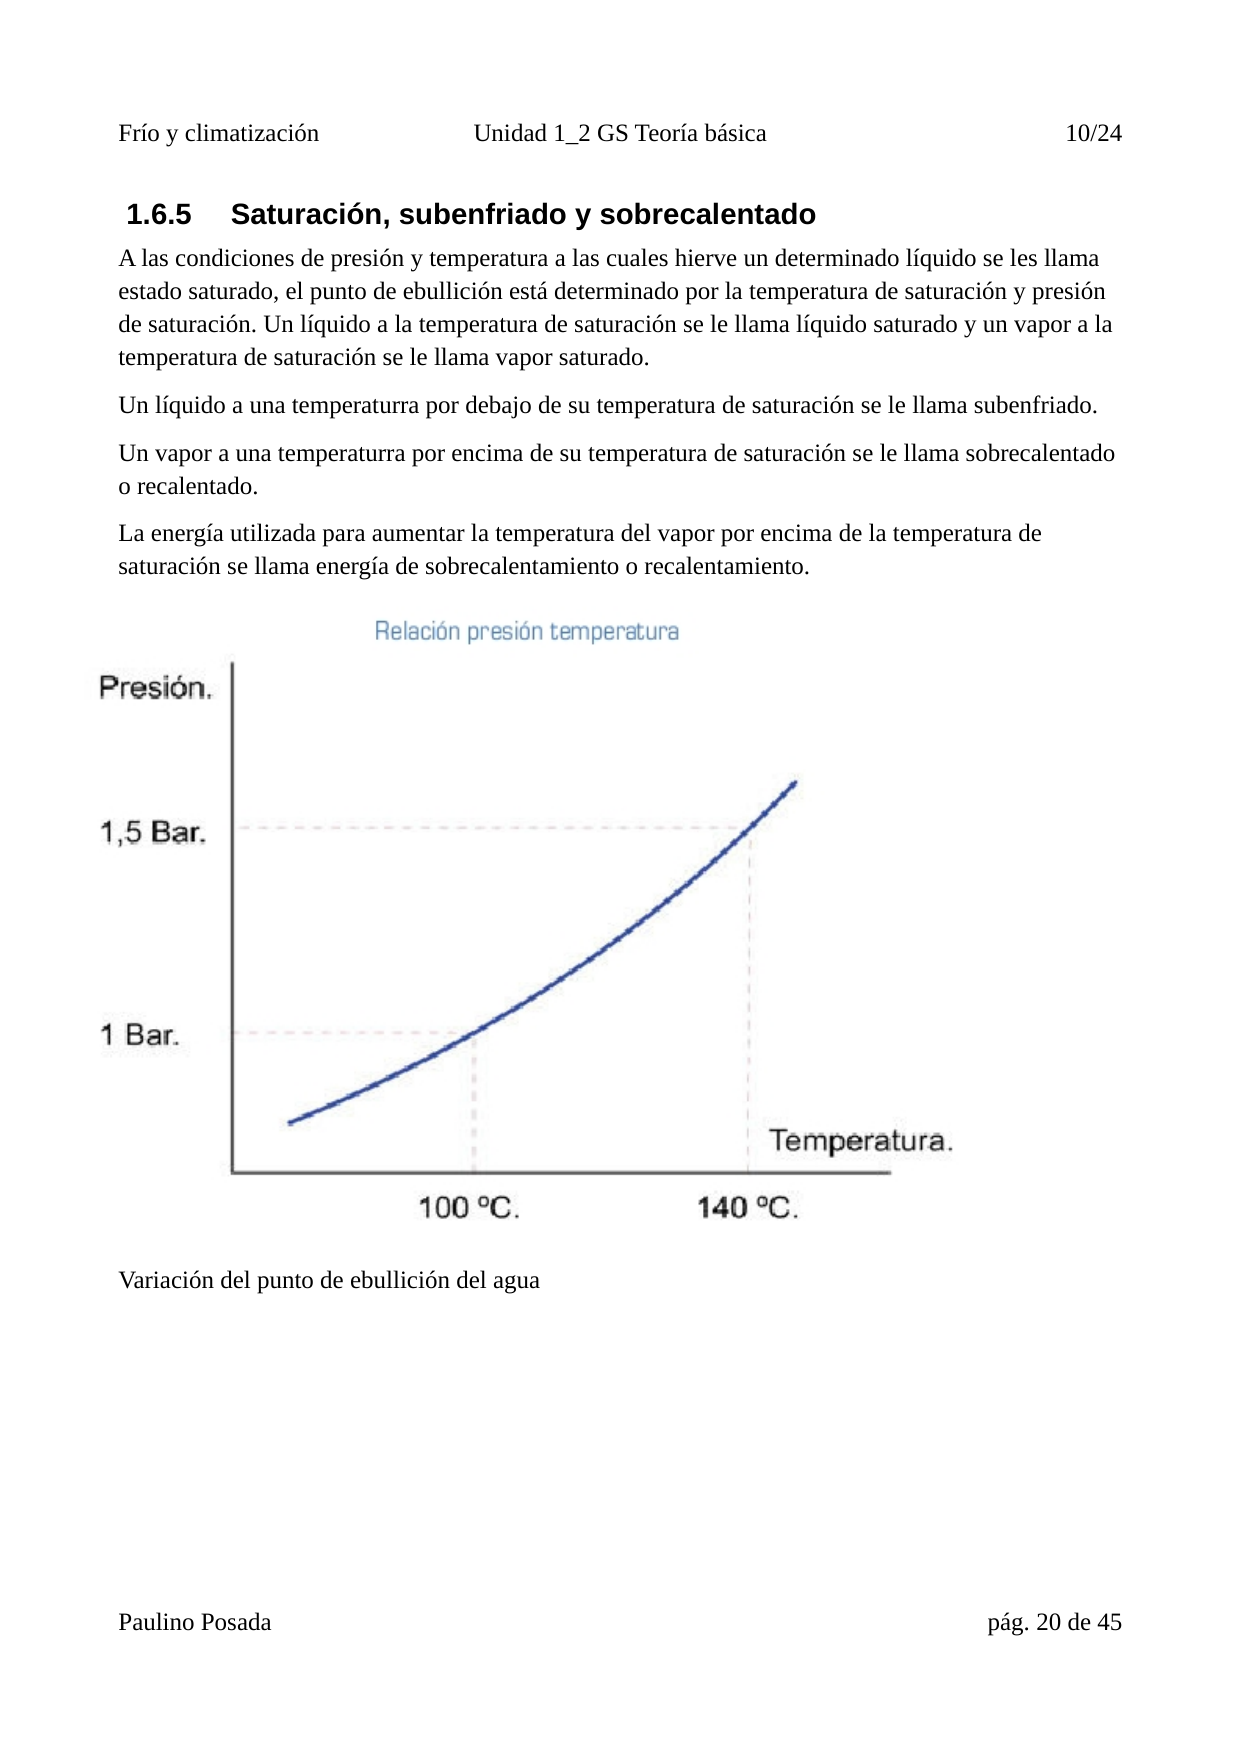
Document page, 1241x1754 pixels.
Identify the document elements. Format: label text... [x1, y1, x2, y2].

text A las condiciones de presión y temperatura a las cuales hierve un determinado líquido se les llama estado saturado, el punto de ebullición está determinado por la temperatura de saturación y presión de saturación. Un líquido a la temperatura de saturación se le llama líquido saturado y un vapor a la temperatura de saturación se le llama vapor saturado. [118, 243, 1122, 371]
text Variación del punto de ebullición del agua [118, 1265, 1122, 1294]
text Un vapor a una temperaturra por encima de su temperatura de saturación se le llama sobrecalentado o recalentado. [118, 438, 1122, 499]
picture [73, 582, 968, 1244]
text La energía utilizada para aumentar la temperatura del vapor por encima de la temperatura de saturación se llama energía de sobrecalentamiento o recalentamiento. [118, 518, 1122, 580]
subtitle Saturación, subenfriado y sobrecalentado [118, 197, 1122, 231]
text Un líquido a una temperaturra por debajo de su temperatura de saturación se le llama subenfriado. [118, 390, 1122, 419]
